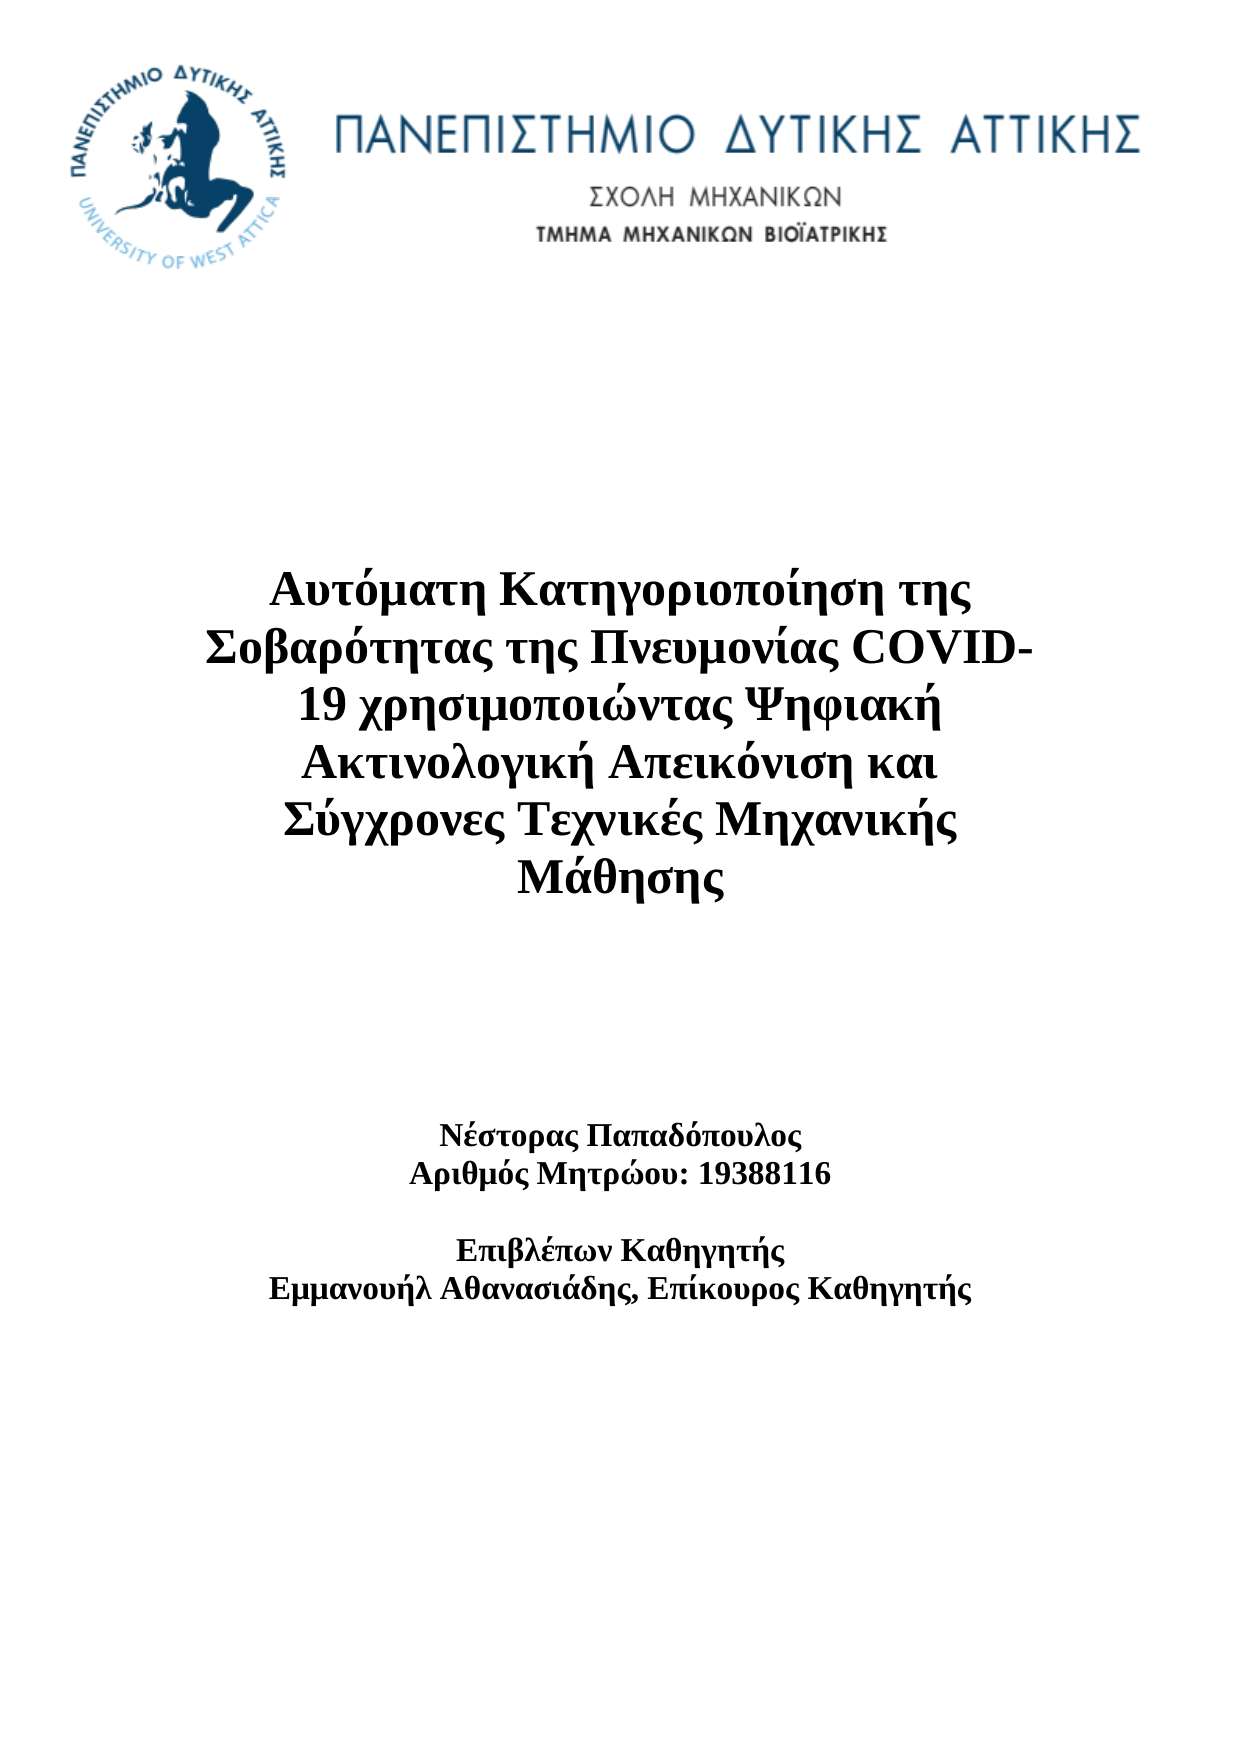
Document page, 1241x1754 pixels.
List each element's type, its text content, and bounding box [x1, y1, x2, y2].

text Νέστορας Παπαδόπουλος [187, 1115, 1053, 1153]
text Αυτόματη Κατηγοριοποίηση της Σοβαρότητας της Πνευμονίας COVID-19 χρησιμοποιώντας Ψηφιακή Ακτινολογική Απεικόνιση και Σύγχρονες Τεχνικές Μηχανικής Μάθησης [187, 559, 1053, 904]
text Επιβλέπων Καθηγητής [187, 1230, 1053, 1268]
text Εμμανουήλ Αθανασιάδης, Επίκουρος Καθηγητής [187, 1268, 1053, 1306]
text Αριθμός Μητρώου: 19388116 [187, 1153, 1053, 1191]
